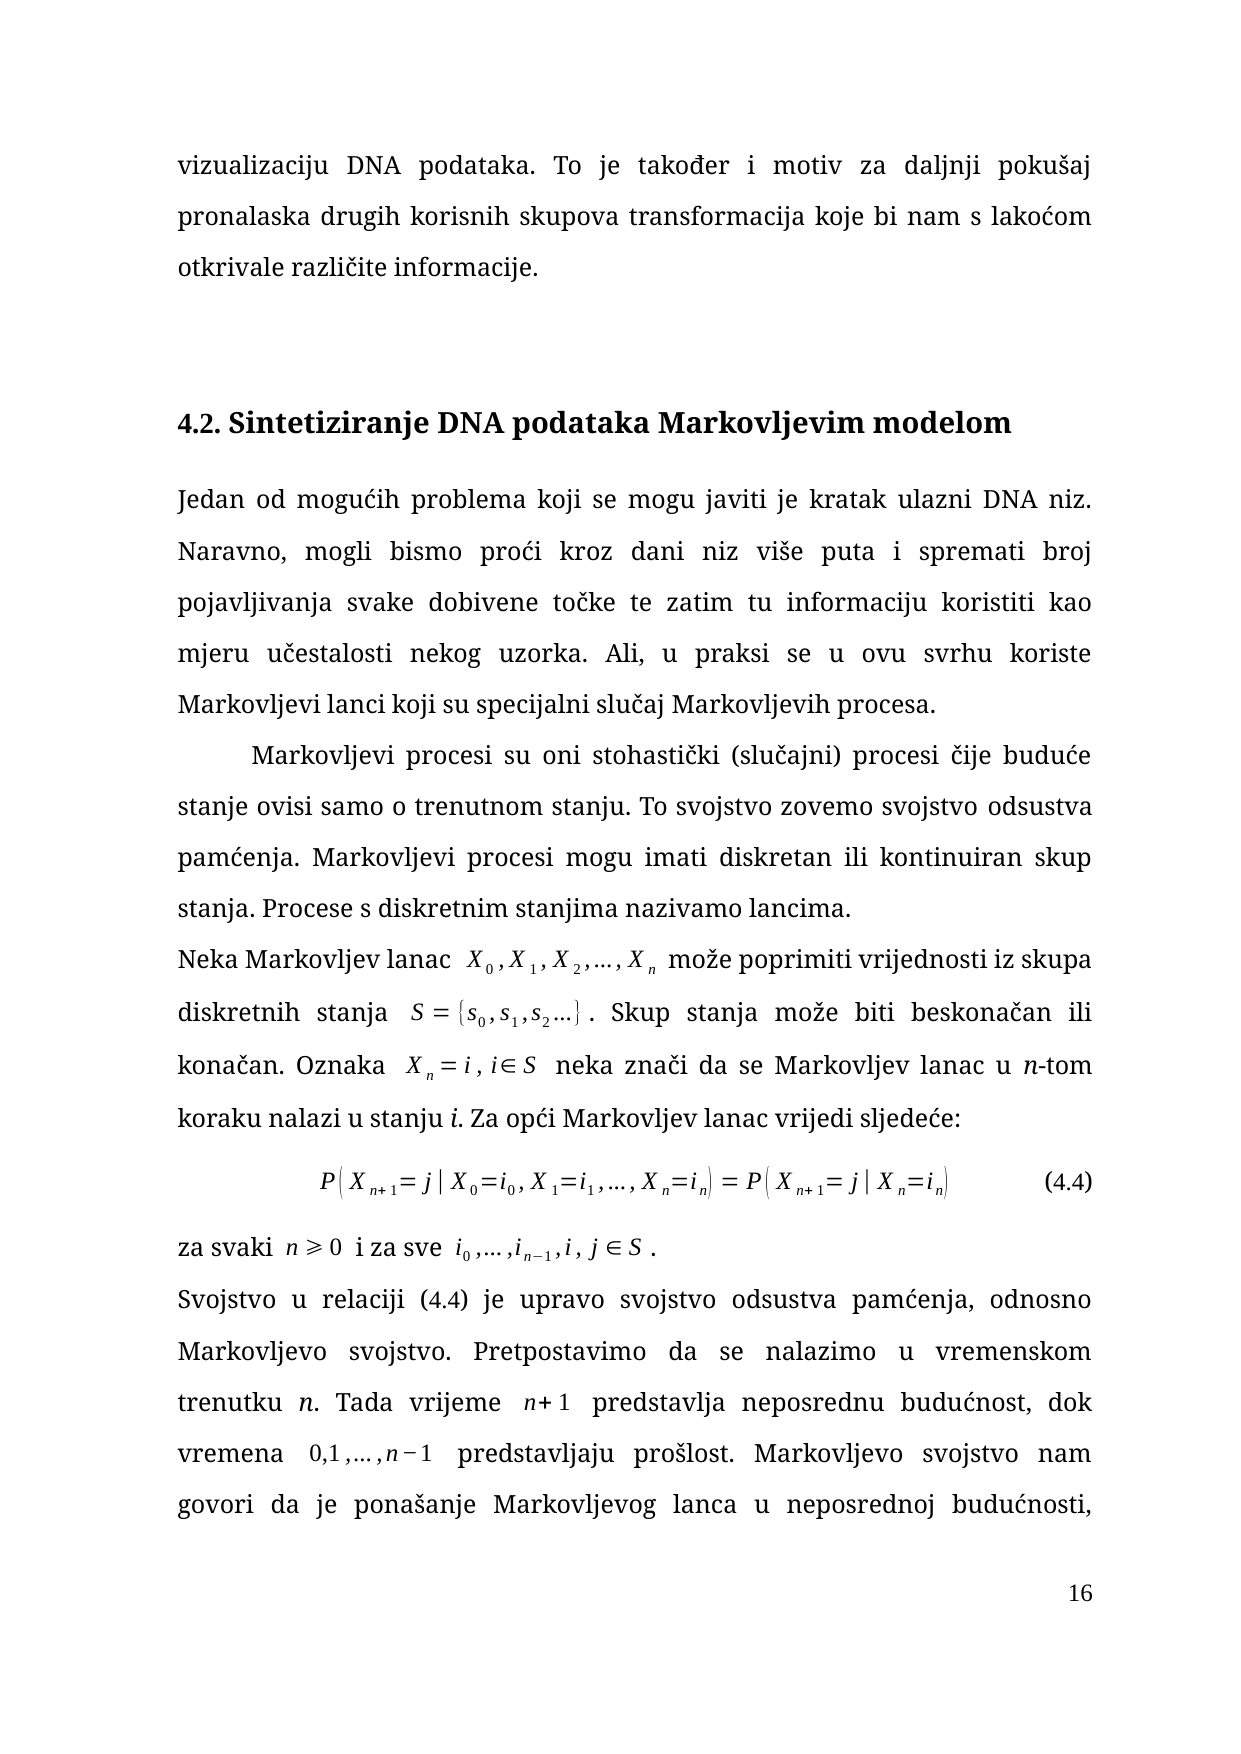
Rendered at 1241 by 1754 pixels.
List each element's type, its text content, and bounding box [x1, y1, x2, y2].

text (4.4) [177, 1163, 1093, 1201]
text Svojstvo u relaciji (4.4) je upravo svojstvo odsustva pamćenja, odnosno Markovljevo svojstvo. Pretpostavimo da se nalazimo u vremenskom trenutku n. Tada vrijeme predstavlja neposrednu budućnost, dok vremena predstavljaju prošlost. Markovljevo svojstvo nam govori da je ponašanje Markovljevog lanca u neposrednoj budućnosti, uvjetno na sadašnjost i prošlost, jednako ponašanju Markovljevog lanca u neposrednoj budućnosti, uvjetno samo na sadašnjost. Prijelaz iz stanja i u koraku u stanje j u koraku opisan je prijelaznom vjerojatnošću: [177, 1282, 1093, 1520]
text Jedan od mogućih problema koji se mogu javiti je kratak ulazni DNA niz. Naravno, mogli bismo proći kroz dani niz više puta i spremati broj pojavljivanja svake dobivene točke te zatim tu informaciju koristiti kao mjeru učestalosti nekog uzorka. Ali, u praksi se u ovu svrhu koriste Markovljevi lanci koji su specijalni slučaj Markovljevih procesa. [177, 482, 1093, 720]
text Neka Markovljev lanac može poprimiti vrijednosti iz skupa diskretnih stanja . Skup stanja može biti beskonačan ili konačan. Oznaka neka znači da se Markovljev lanac u n-tom koraku nalazi u stanju i. Za opći Markovljev lanac vrijedi sljedeće: [177, 942, 1093, 1134]
text za svaki i za sve . [177, 1229, 1093, 1265]
text vizualizaciju DNA podataka. To je također i motiv za daljnji pokušaj pronalaska drugih korisnih skupova transformacija koje bi nam s lakoćom otkrivale različite informacije. [177, 148, 1093, 284]
subtitle 4.2. Sintetiziranje DNA podataka Markovljevim modelom [177, 403, 1093, 442]
text Markovljevi procesi su oni stohastički (slučajni) procesi čije buduće stanje ovisi samo o trenutnom stanju. To svojstvo zovemo svojstvo odsustva pamćenja. Markovljevi procesi mogu imati diskretan ili kontinuiran skup stanja. Procese s diskretnim stanjima nazivamo lancima. [177, 737, 1093, 924]
